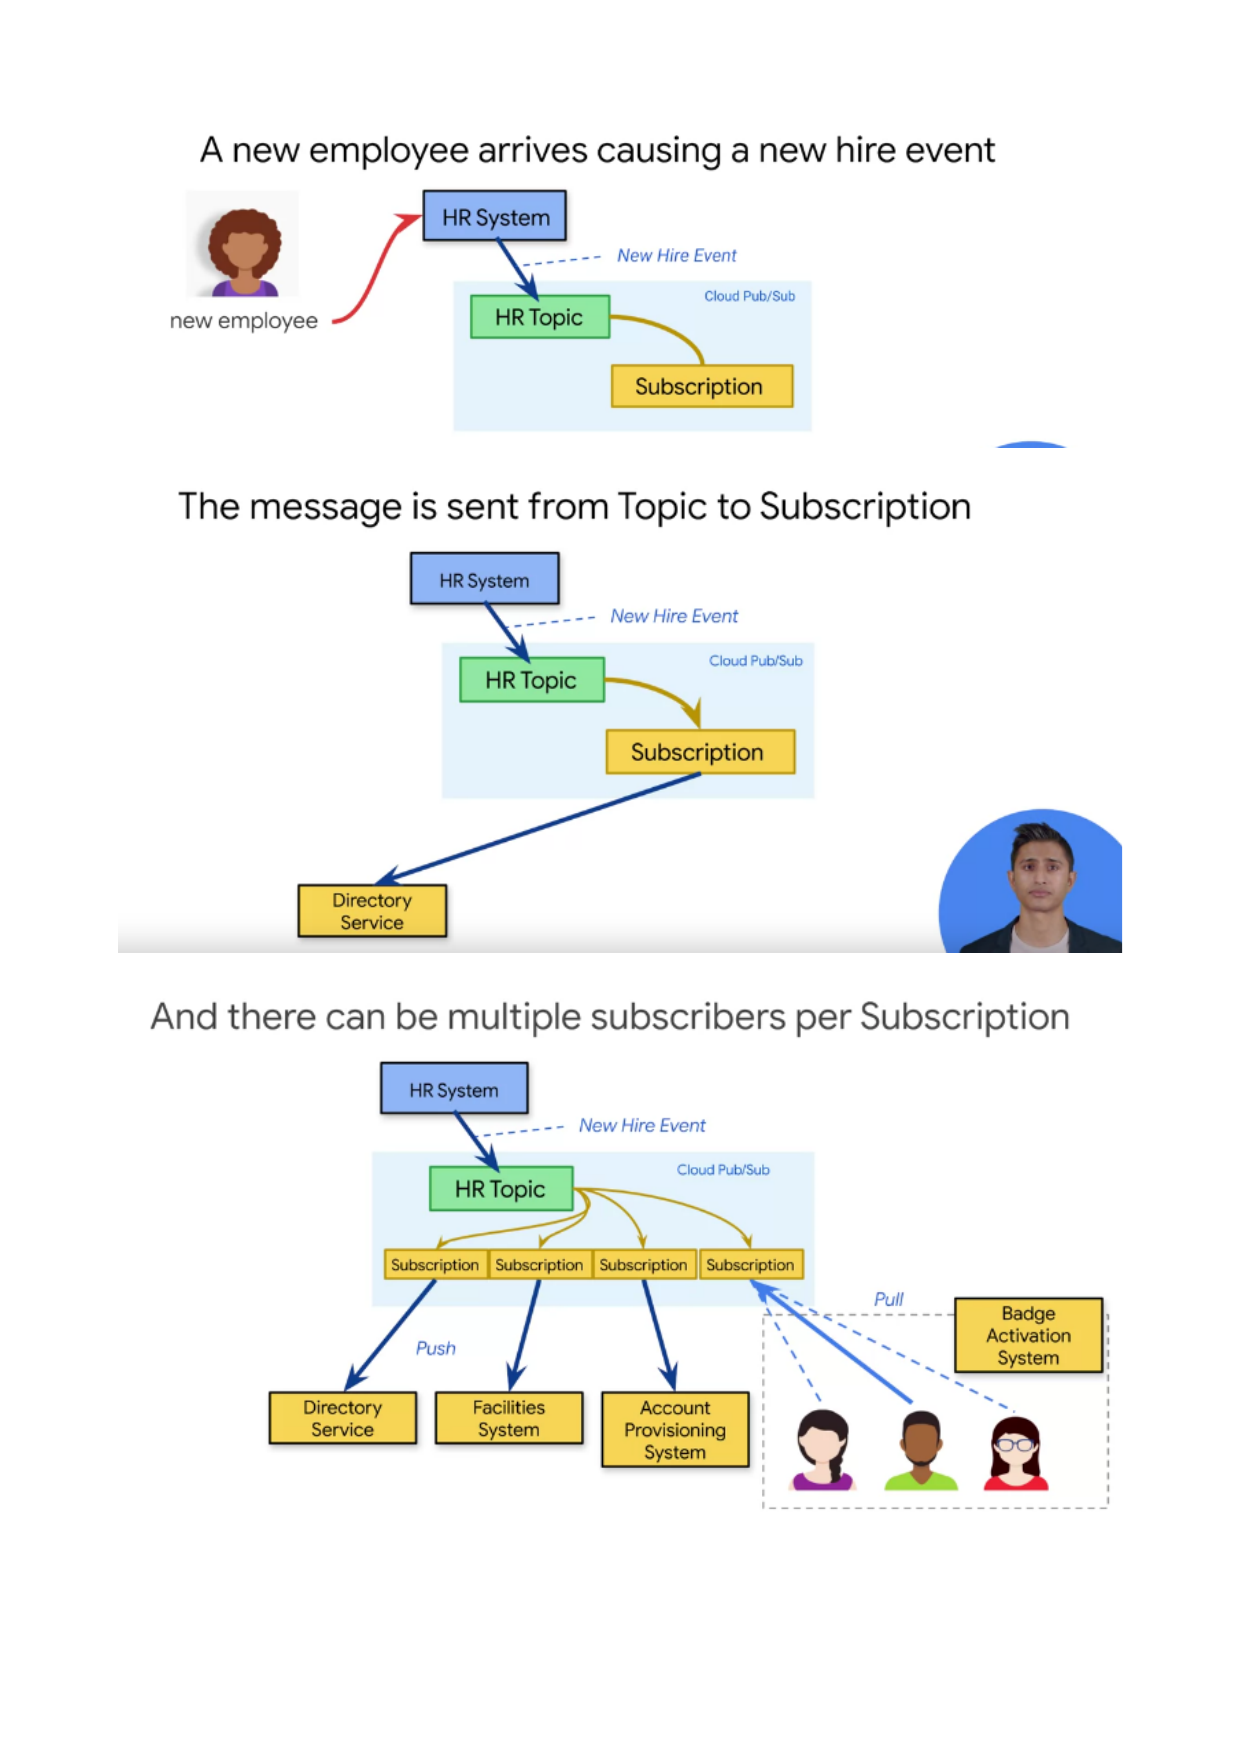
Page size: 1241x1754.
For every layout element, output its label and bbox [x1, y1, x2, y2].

picture [118, 118, 1123, 448]
picture [118, 981, 1123, 1516]
picture [118, 476, 1123, 953]
